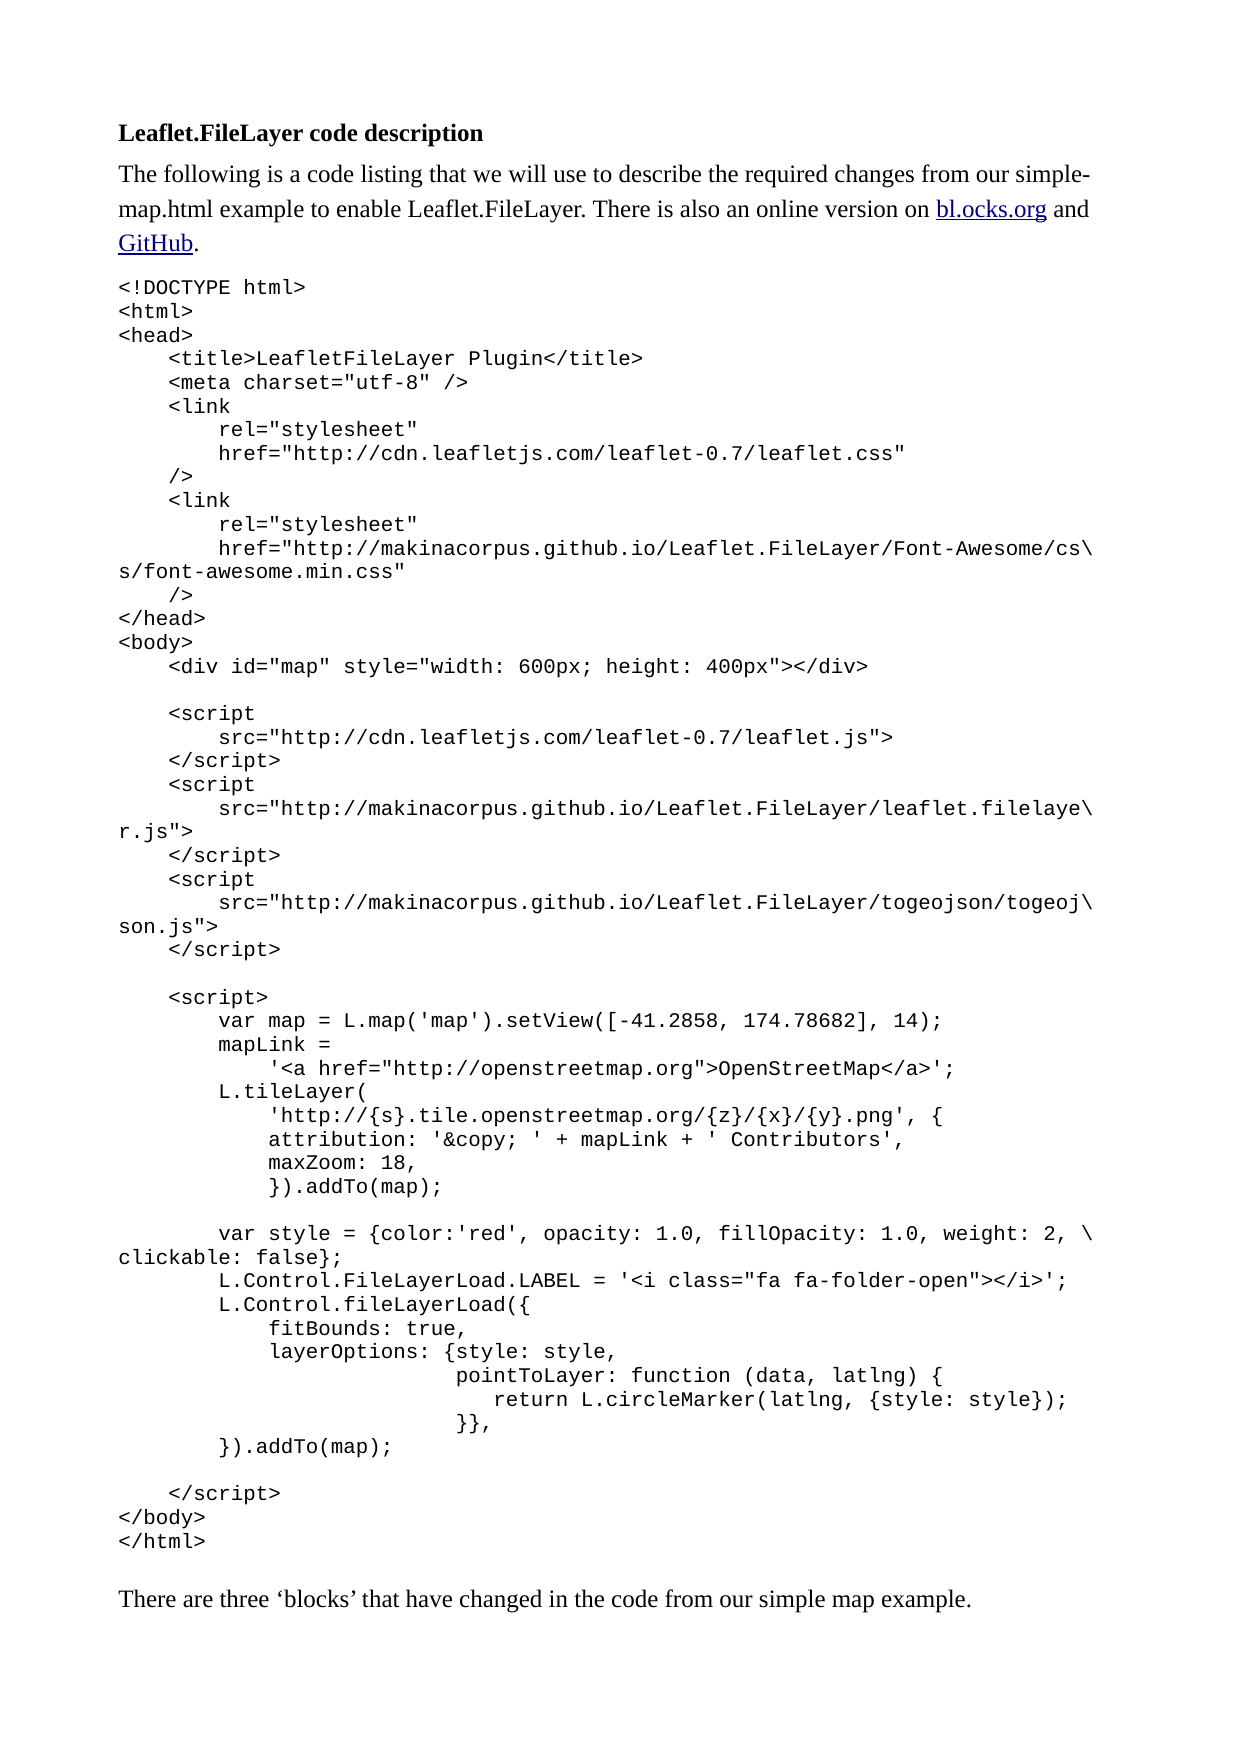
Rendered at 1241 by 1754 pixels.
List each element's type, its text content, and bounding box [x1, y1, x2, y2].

text src="http://makinacorpus.github.io/Leaflet.FileLayer/togeojson/togeoj\ [118, 892, 1122, 916]
text href="http://cdn.leafletjs.com/leaflet-0.7/leaflet.css" [118, 443, 1122, 467]
text L.tileLayer( [118, 1081, 1122, 1105]
text }}, [118, 1412, 1122, 1436]
text L.Control.FileLayerLoad.LABEL = '<i class="fa fa-folder-open"></i>'; [118, 1271, 1122, 1294]
text <head> [118, 325, 1122, 348]
text fitBounds: true, [118, 1318, 1122, 1341]
text There are three ‘blocks’ that have changed in the code from our simple map example. [118, 1584, 1122, 1612]
text /> [118, 585, 1122, 608]
text src="http://cdn.leafletjs.com/leaflet-0.7/leaflet.js"> [118, 727, 1122, 750]
text <script [118, 774, 1122, 798]
text 'http://{s}.tile.openstreetmap.org/{z}/{x}/{y}.png', { [118, 1105, 1122, 1129]
text The following is a code listing that we will use to describe the required changes from our simple-map.html example to enable Leaflet.FileLayer. There is also an online version on bl.ocks.org and GitHub. [118, 159, 1122, 257]
text </body> [118, 1507, 1122, 1531]
text <body> [118, 632, 1122, 656]
text <link [118, 396, 1122, 419]
text <script [118, 703, 1122, 727]
text var map = L.map('map').setView([-41.2858, 174.78682], 14); [118, 1010, 1122, 1034]
text <div id="map" style="width: 600px; height: 400px"></div> [118, 656, 1122, 679]
text rel="stylesheet" [118, 419, 1122, 443]
text src="http://makinacorpus.github.io/Leaflet.FileLayer/leaflet.filelaye\ [118, 798, 1122, 821]
text pointToLayer: function (data, latlng) { [118, 1365, 1122, 1389]
subtitle Leaflet.FileLayer code description [118, 118, 1122, 147]
text </head> [118, 608, 1122, 632]
text attribution: '&copy; ' + mapLink + ' Contributors', [118, 1129, 1122, 1152]
text <title>LeafletFileLayer Plugin</title> [118, 348, 1122, 372]
text layerOptions: {style: style, [118, 1341, 1122, 1365]
text son.js"> [118, 916, 1122, 939]
text r.js"> [118, 821, 1122, 845]
text </html> [118, 1531, 1122, 1554]
text <script> [118, 987, 1122, 1010]
text '<a href="http://openstreetmap.org">OpenStreetMap</a>'; [118, 1058, 1122, 1081]
text mapLink = [118, 1034, 1122, 1058]
text <html> [118, 301, 1122, 325]
text s/font-awesome.min.css" [118, 561, 1122, 585]
text </script> [118, 845, 1122, 868]
text </script> [118, 1483, 1122, 1507]
text /> [118, 467, 1122, 490]
text rel="stylesheet" [118, 514, 1122, 537]
text <meta charset="utf-8" /> [118, 372, 1122, 396]
text clickable: false}; [118, 1247, 1122, 1271]
text L.Control.fileLayerLoad({ [118, 1294, 1122, 1318]
text var style = {color:'red', opacity: 1.0, fillOpacity: 1.0, weight: 2, \ [118, 1223, 1122, 1247]
text <!DOCTYPE html> [118, 277, 1122, 301]
text maxZoom: 18, [118, 1152, 1122, 1176]
text </script> [118, 939, 1122, 963]
text }).addTo(map); [118, 1176, 1122, 1199]
text }).addTo(map); [118, 1436, 1122, 1460]
text href="http://makinacorpus.github.io/Leaflet.FileLayer/Font-Awesome/cs\ [118, 537, 1122, 561]
text return L.circleMarker(latlng, {style: style}); [118, 1389, 1122, 1412]
text </script> [118, 750, 1122, 774]
text <link [118, 490, 1122, 514]
text <script [118, 868, 1122, 892]
